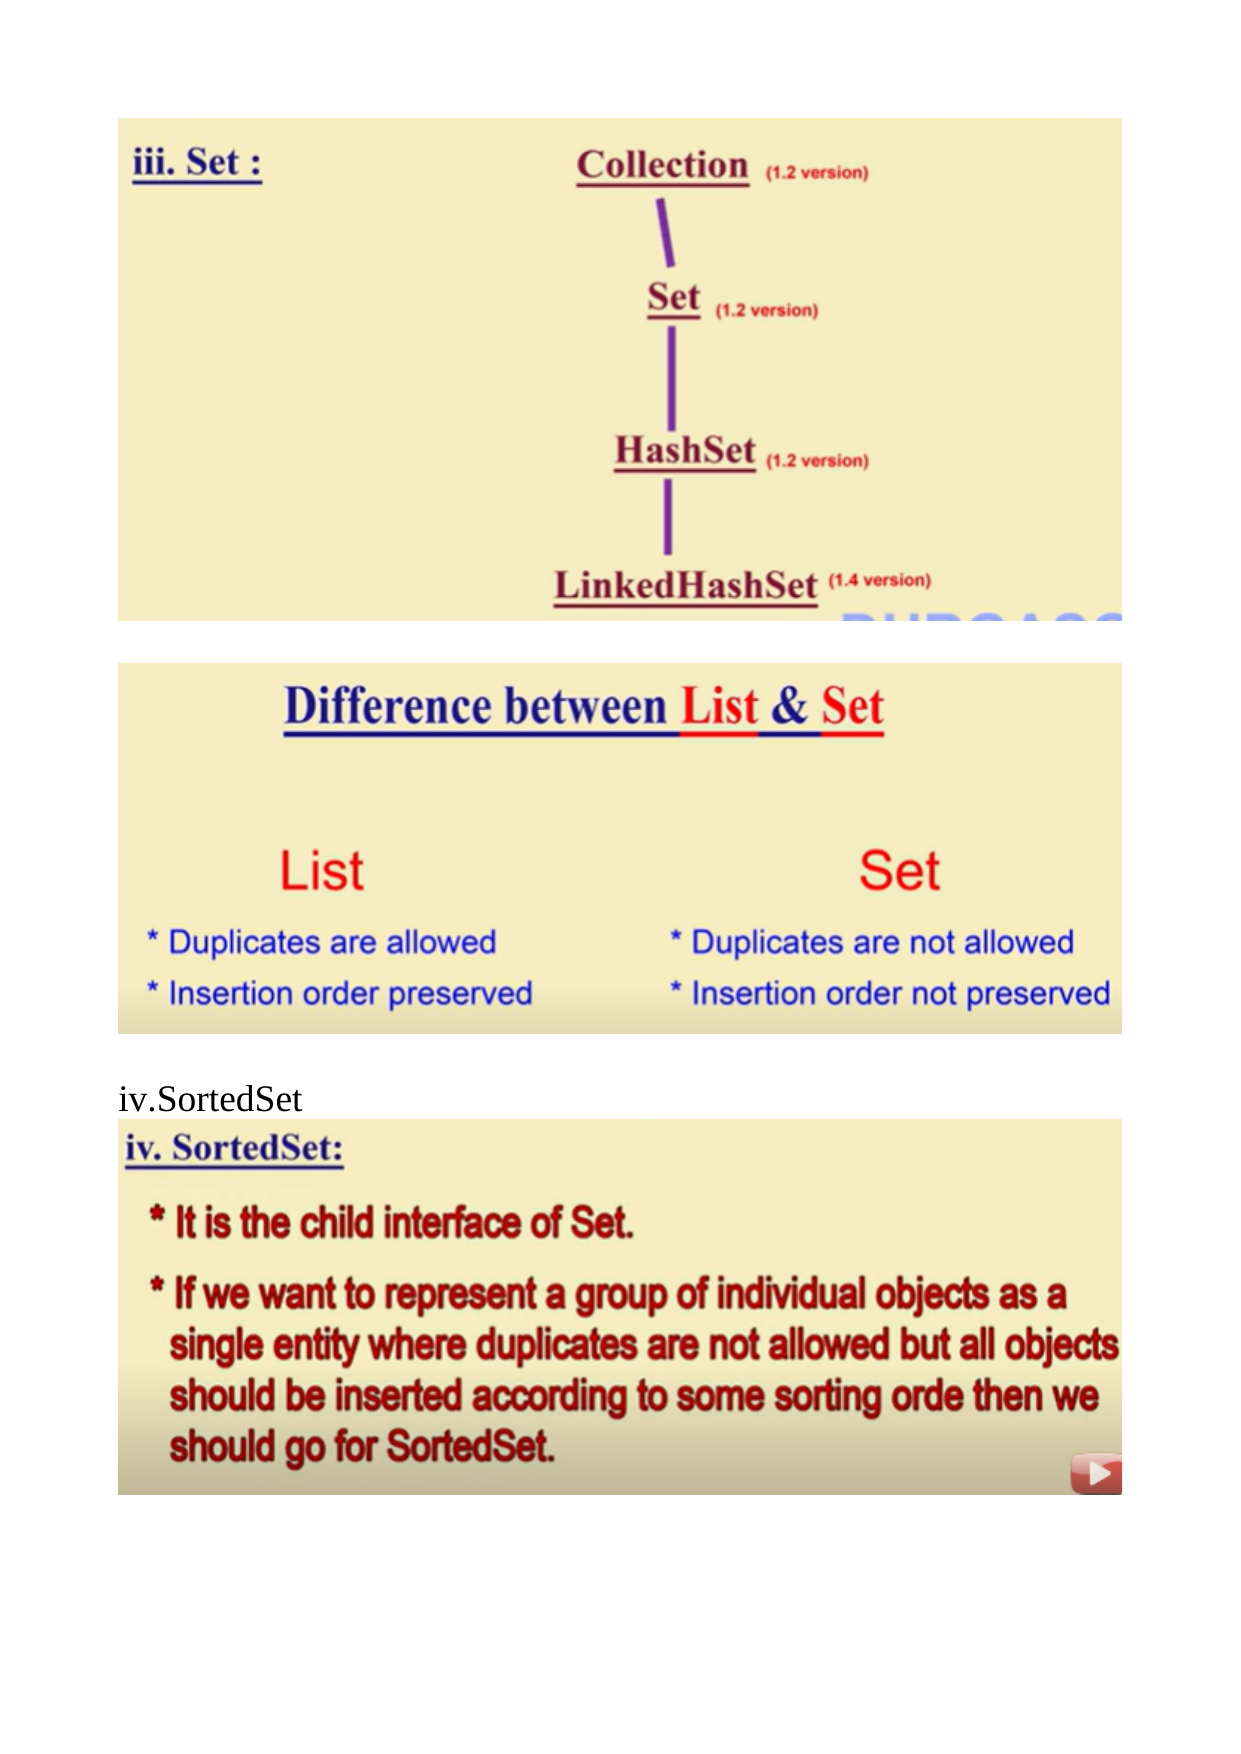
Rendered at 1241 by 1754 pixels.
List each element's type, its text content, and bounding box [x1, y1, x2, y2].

picture [118, 663, 1123, 1034]
text iv.SortedSet [118, 1076, 1122, 1119]
picture [118, 118, 1123, 621]
picture [118, 1119, 1123, 1495]
